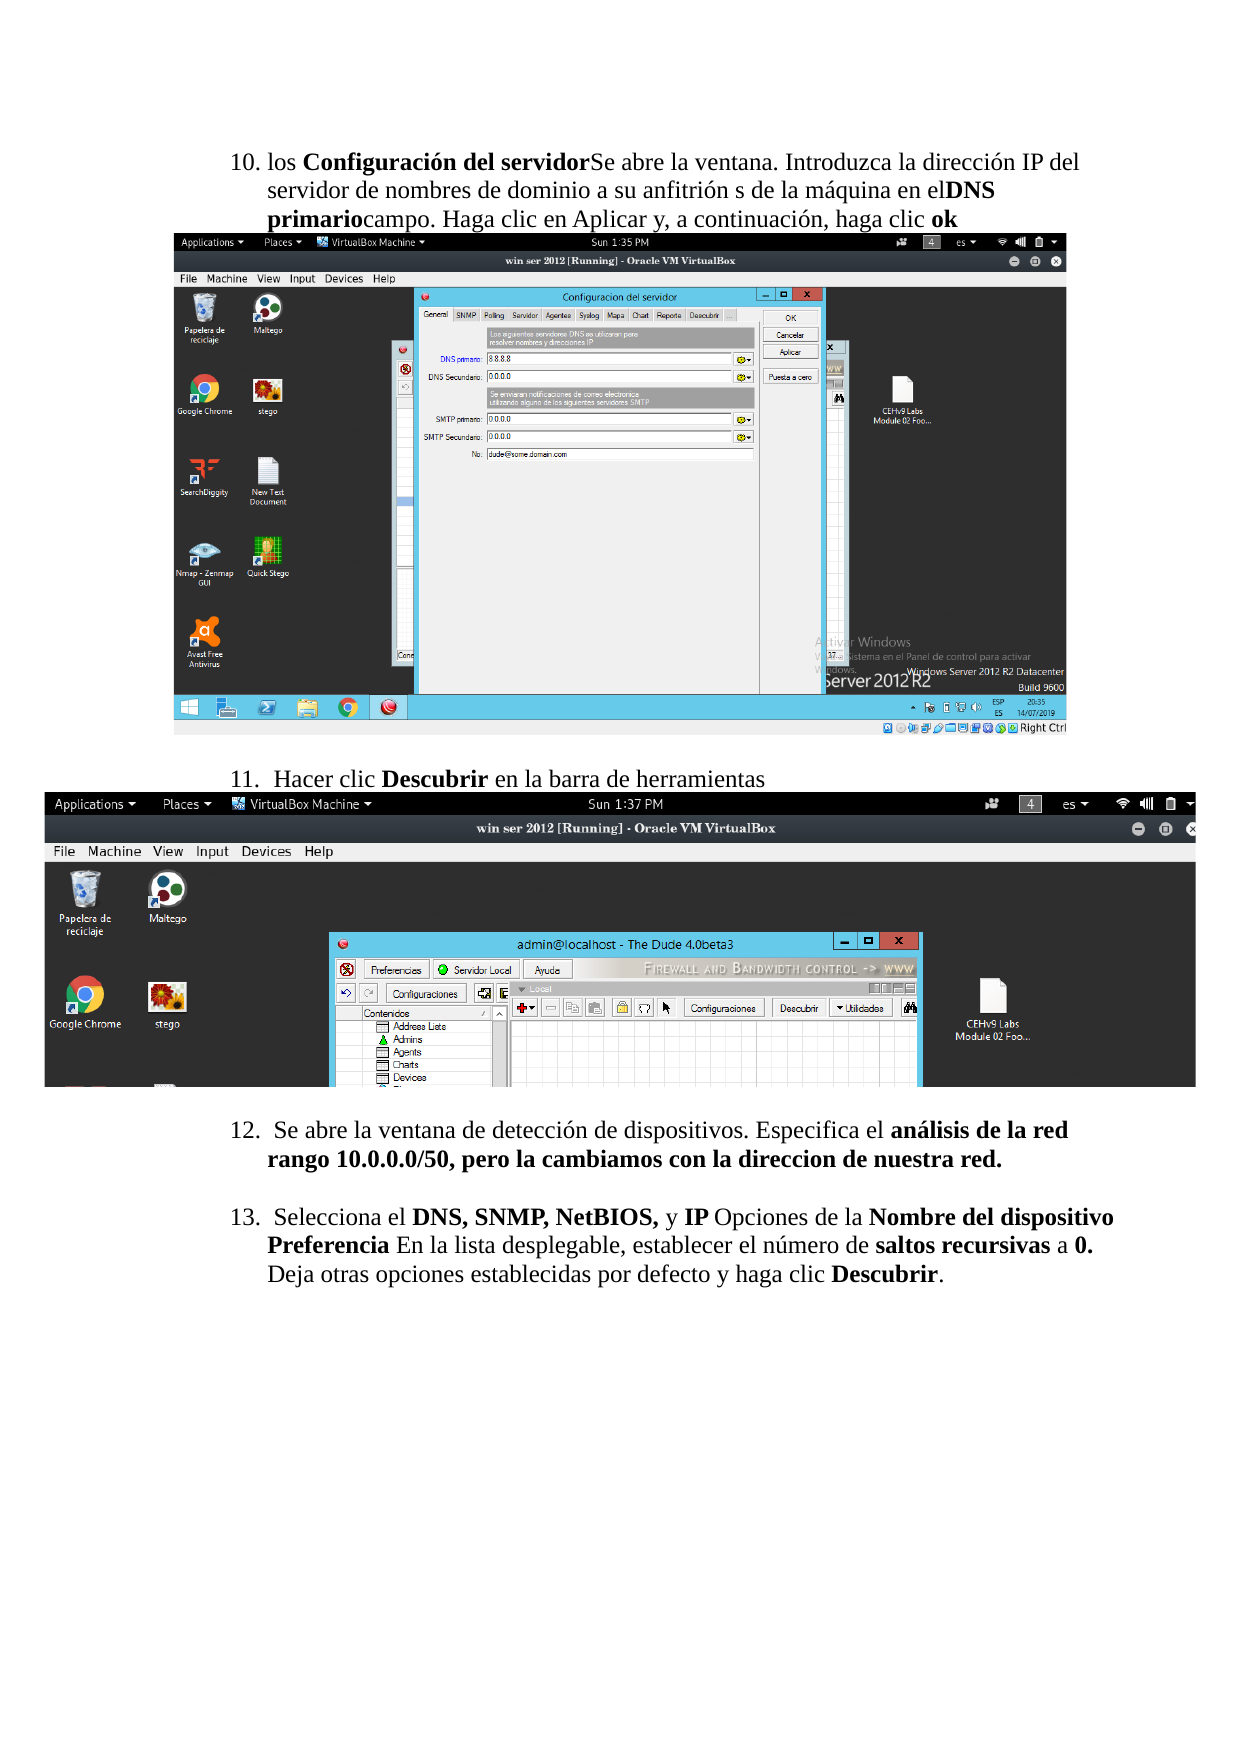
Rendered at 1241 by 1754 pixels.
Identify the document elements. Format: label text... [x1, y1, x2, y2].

picture [44, 792, 1196, 1087]
list Hacer clic Descubrir en la barra de herramientas [229, 764, 1122, 792]
list Selecciona el DNS, SNMP, NetBIOS, y IP Opciones de la Nombre del dispositivo Preferencia En la lista desplegable, establecer el número de saltos recursivas a 0. Deja otras opciones establecidas por defecto y haga clic Descubrir. [229, 1202, 1122, 1288]
list los Configuración del servidorSe abre la ventana. Introduzca la dirección IP del servidor de nombres de dominio a su anfitrión s de la máquina en elDNS primariocampo. Haga clic en Aplicar y, a continuación, haga clic ok [229, 147, 1122, 233]
list Se abre la ventana de detección de dispositivos. Especifica el análisis de la red rango 10.0.0.0/50, pero la cambiamos con la direccion de nuestra red. [229, 1115, 1122, 1173]
picture [173, 233, 1067, 735]
